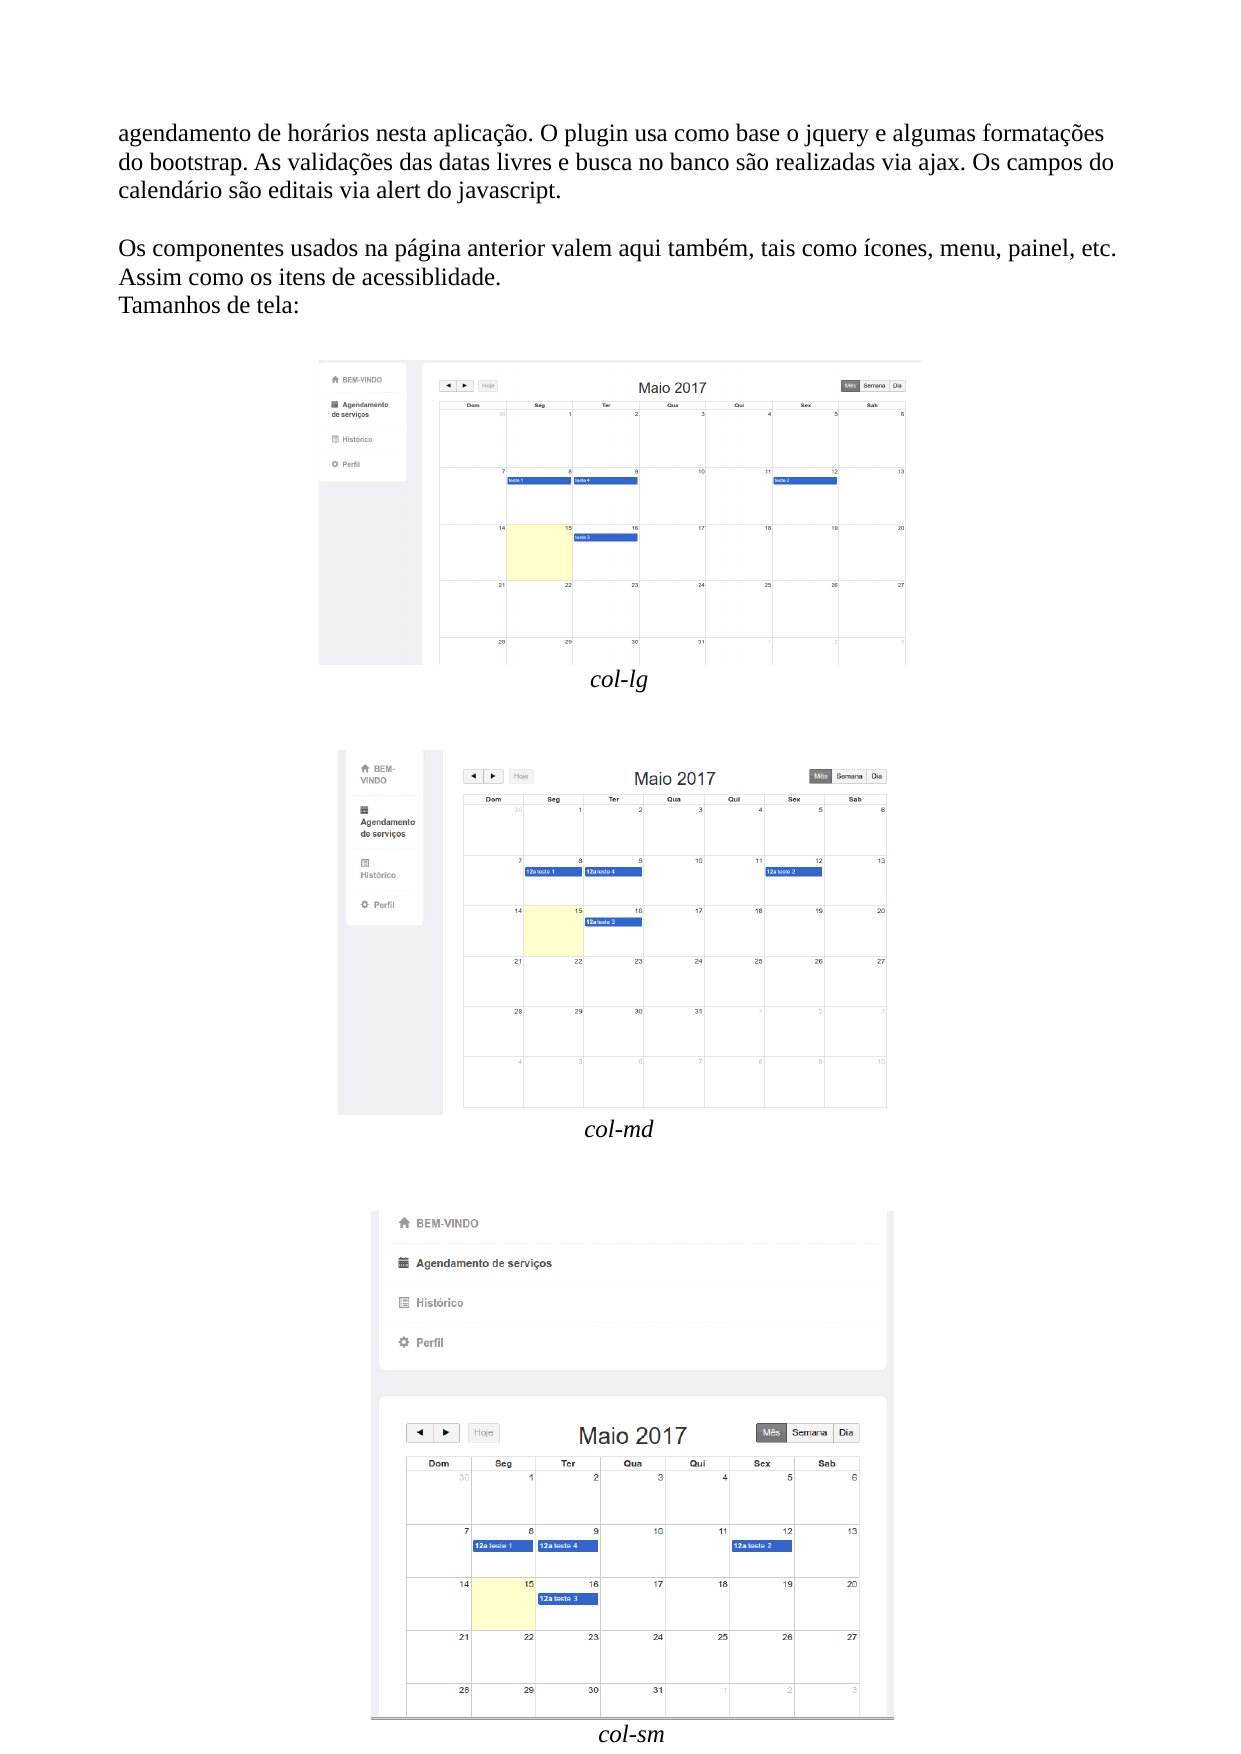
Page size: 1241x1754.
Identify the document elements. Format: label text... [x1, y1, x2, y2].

picture [371, 1211, 895, 1720]
text Tamanhos de tela: [118, 291, 1122, 319]
picture [337, 750, 903, 1115]
text col-sm [363, 1211, 902, 1748]
text col-md [338, 1115, 902, 1143]
text Os componentes usados na página anterior valem aqui também, tais como ícones, menu, painel, etc. Assim como os itens de acessiblidade. [118, 233, 1122, 291]
text col-lg [319, 665, 921, 693]
picture [318, 360, 922, 665]
text agendamento de horários nesta aplicação. O plugin usa como base o jquery e algumas formatações do bootstrap. As validações das datas livres e busca no banco são realizadas via ajax. Os campos do calendário são editais via alert do javascript. [118, 118, 1122, 204]
